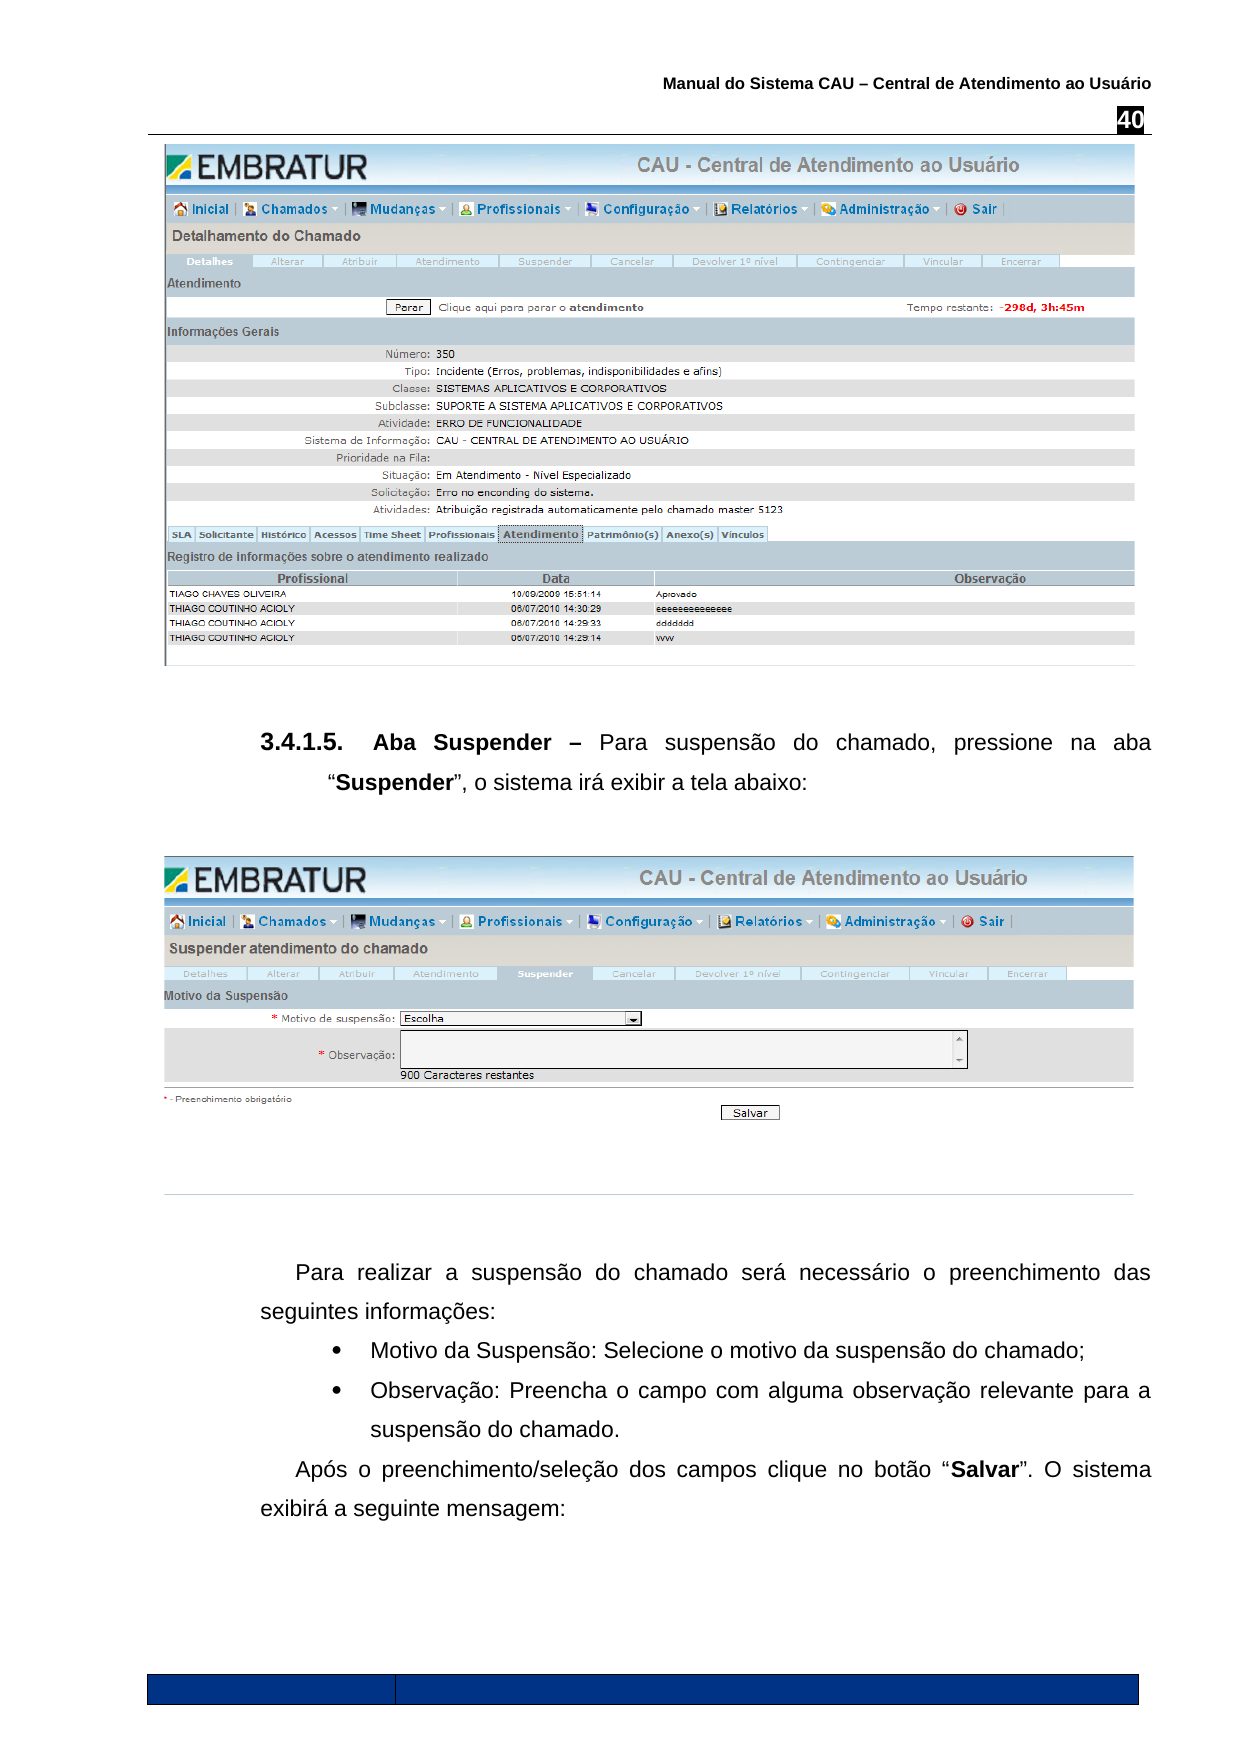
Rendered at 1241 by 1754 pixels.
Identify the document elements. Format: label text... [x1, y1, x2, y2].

text Para realizar a suspensão do chamado será necessário o preenchimento das seguintes informações: [260, 1258, 1152, 1324]
list Motivo da Suspensão: Selecione o motivo da suspensão do chamado; [333, 1337, 1152, 1364]
picture [164, 856, 1134, 1197]
picture [164, 144, 1135, 666]
list Observação: Preencha o campo com alguma observação relevante para a suspensão do chamado. [333, 1377, 1152, 1443]
list Aba Suspender – Para suspensão do chamado, pressione na aba “Suspender”, o sistema irá exibir a tela abaixo: [260, 727, 1152, 795]
text Após o preenchimento/seleção dos campos clique no botão “Salvar”. O sistema exibirá a seguinte mensagem: [260, 1456, 1152, 1522]
